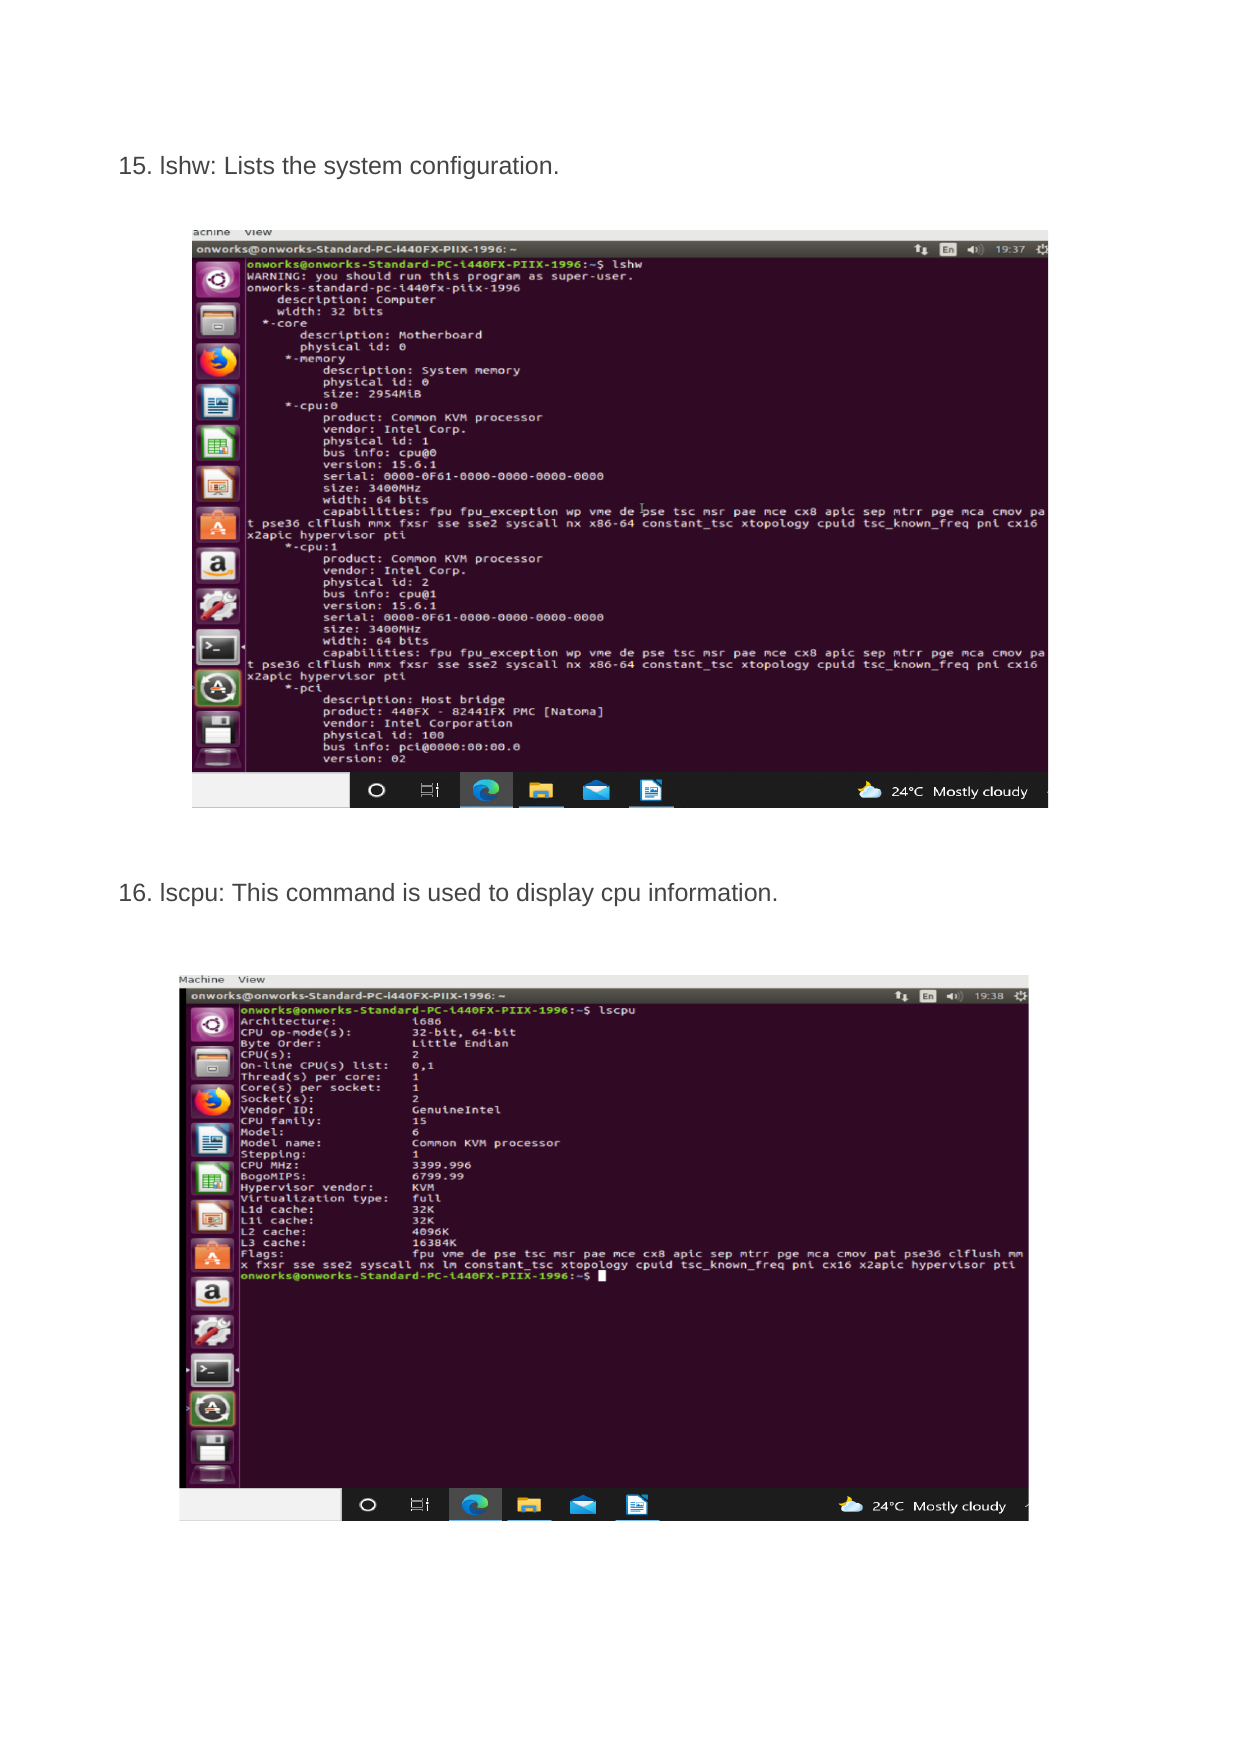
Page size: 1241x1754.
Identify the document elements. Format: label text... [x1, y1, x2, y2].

text 16. lscpu: This command is used to display cpu information. [118, 878, 1122, 907]
picture [192, 230, 1049, 808]
text 15. lshw: Lists the system configuration. [118, 151, 1122, 180]
picture [179, 975, 1029, 1521]
